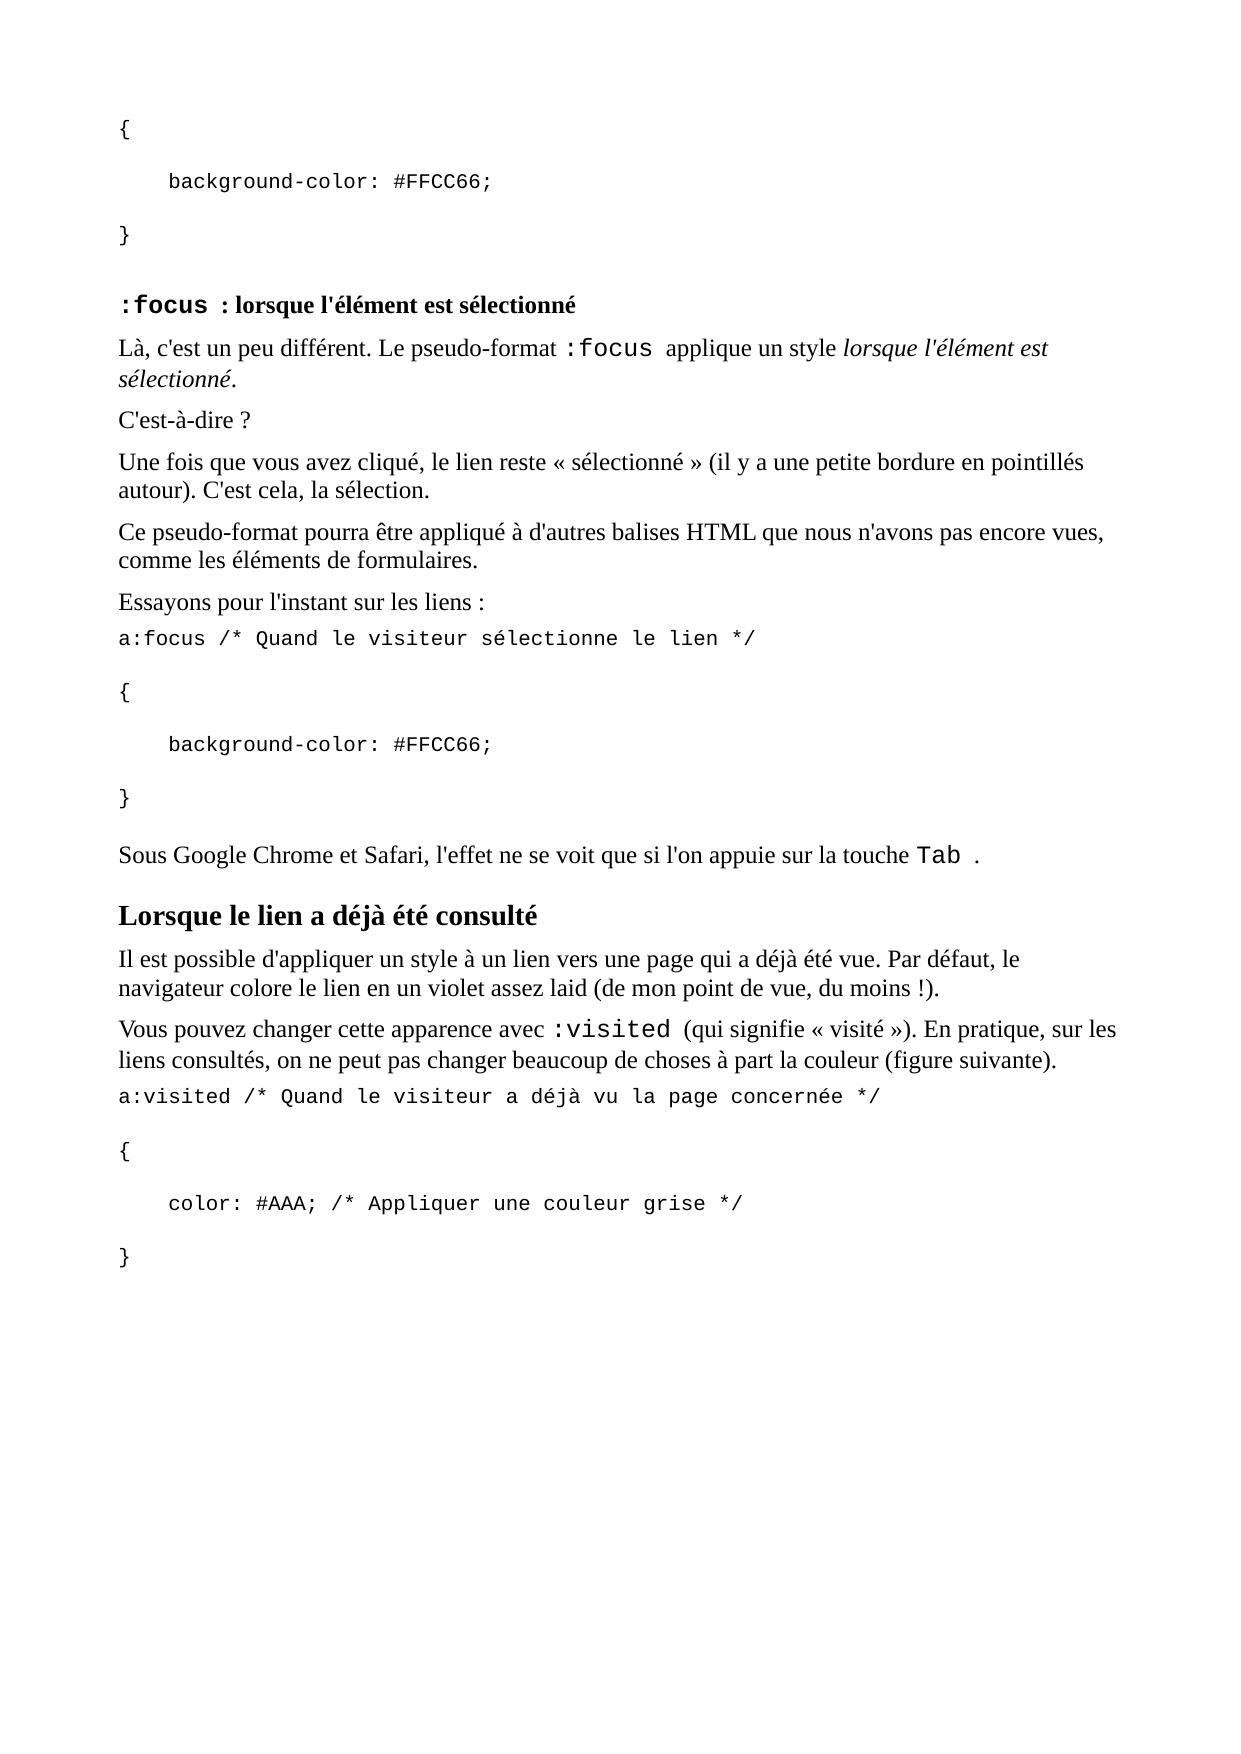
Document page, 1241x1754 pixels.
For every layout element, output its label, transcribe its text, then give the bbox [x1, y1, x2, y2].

text Il est possible d'appliquer un style à un lien vers une page qui a déjà été vue. Par défaut, le navigateur colore le lien en un violet assez laid (de mon point de vue, du moins !). [118, 944, 1122, 1002]
text } [118, 224, 1122, 248]
text { [118, 118, 1122, 142]
text Ce pseudo-format pourra être appliqué à d'autres balises HTML que nous n'avons pas encore vues, comme les éléments de formulaires. [118, 517, 1122, 574]
text Sous Google Chrome et Safari, l'effet ne se voit que si l'on appuie sur la touche Tab . [118, 840, 1122, 871]
text C'est-à-dire ? [118, 405, 1122, 434]
subtitle :focus : lorsque l'élément est sélectionné [118, 290, 1122, 321]
text a:focus /* Quand le visiteur sélectionne le lien */ [118, 628, 1122, 652]
text Vous pouvez changer cette apparence avec :visited (qui signifie « visité »). En pratique, sur les liens consultés, on ne peut pas changer beaucoup de choses à part la couleur (figure suivante). [118, 1014, 1122, 1074]
text background-color: #FFCC66; [118, 171, 1122, 195]
text Essayons pour l'instant sur les liens : [118, 587, 1122, 615]
text Là, c'est un peu différent. Le pseudo-format :focus applique un style lorsque l'élément est sélectionné. [118, 333, 1122, 393]
text color: #AAA; /* Appliquer une couleur grise */ [118, 1193, 1122, 1216]
text { [118, 1139, 1122, 1163]
subtitle Lorsque le lien a déjà été consulté [118, 898, 1122, 932]
text { [118, 681, 1122, 705]
text Une fois que vous avez cliqué, le lien reste « sélectionné » (il y a une petite bordure en pointillés autour). C'est cela, la sélection. [118, 447, 1122, 504]
text } [118, 787, 1122, 811]
text } [118, 1246, 1122, 1269]
text background-color: #FFCC66; [118, 734, 1122, 758]
text a:visited /* Quand le visiteur a déjà vu la page concernée */ [118, 1086, 1122, 1110]
